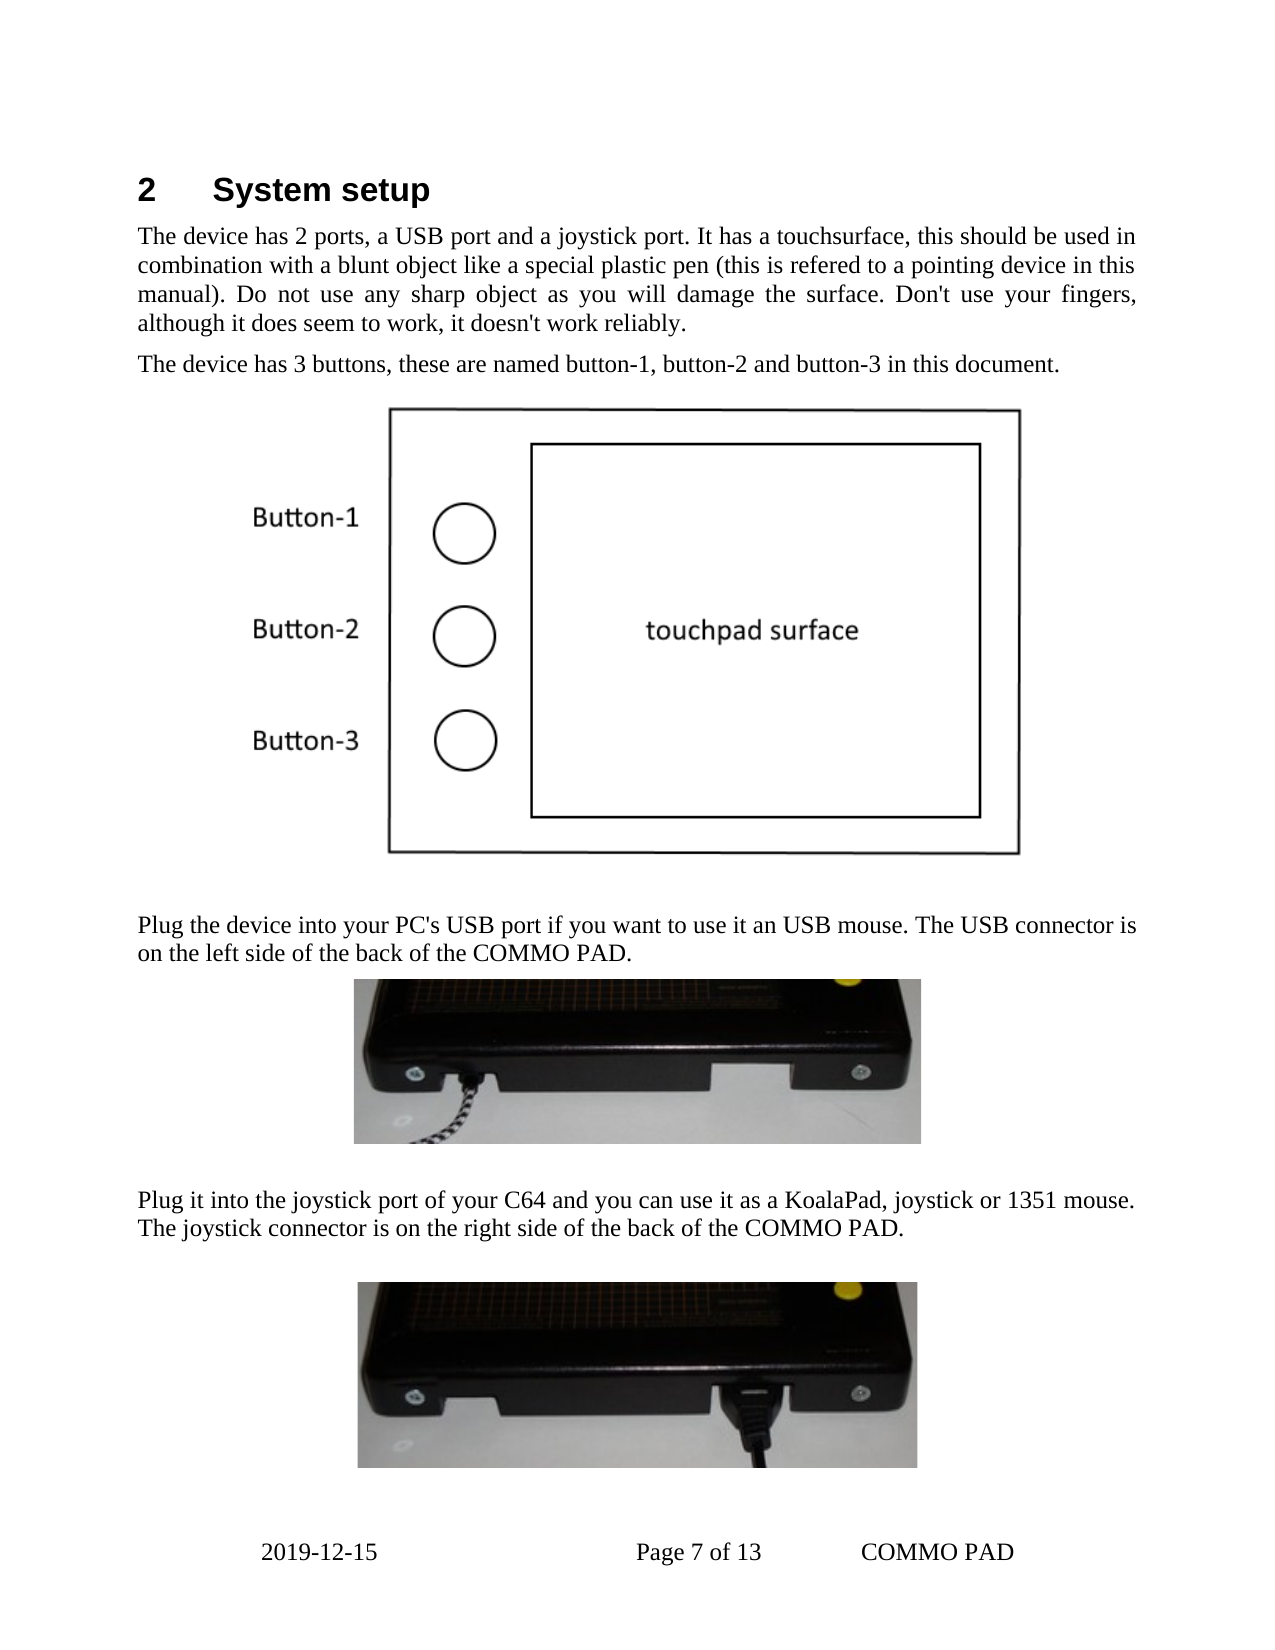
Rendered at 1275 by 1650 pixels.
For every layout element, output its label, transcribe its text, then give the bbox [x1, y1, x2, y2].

text The device has 2 ports, a USB port and a joystick port. It has a touchsurface, this should be used in combination with a blunt object like a special plastic pen (this is refered to a pointing device in this manual). Do not use any sharp object as you will damage the surface. Don't use your fingers, although it does seem to work, it doesn't work reliably. [137, 221, 1138, 336]
text Plug the device into your PC's USB port if you want to use it an USB mouse. The USB connector is on the left side of the back of the COMMO PAD. [137, 910, 1138, 967]
subtitle System setup [137, 170, 1138, 209]
picture [210, 390, 1065, 869]
text The device has 3 buttons, these are named button-1, button-2 and button-3 in this document. [137, 349, 1138, 378]
picture [357, 1282, 918, 1468]
picture [353, 979, 922, 1144]
text Plug it into the joystick port of your C64 and you can use it as a KoalaPad, joystick or 1351 mouse. The joystick connector is on the right side of the back of the COMMO PAD. [137, 1185, 1138, 1242]
